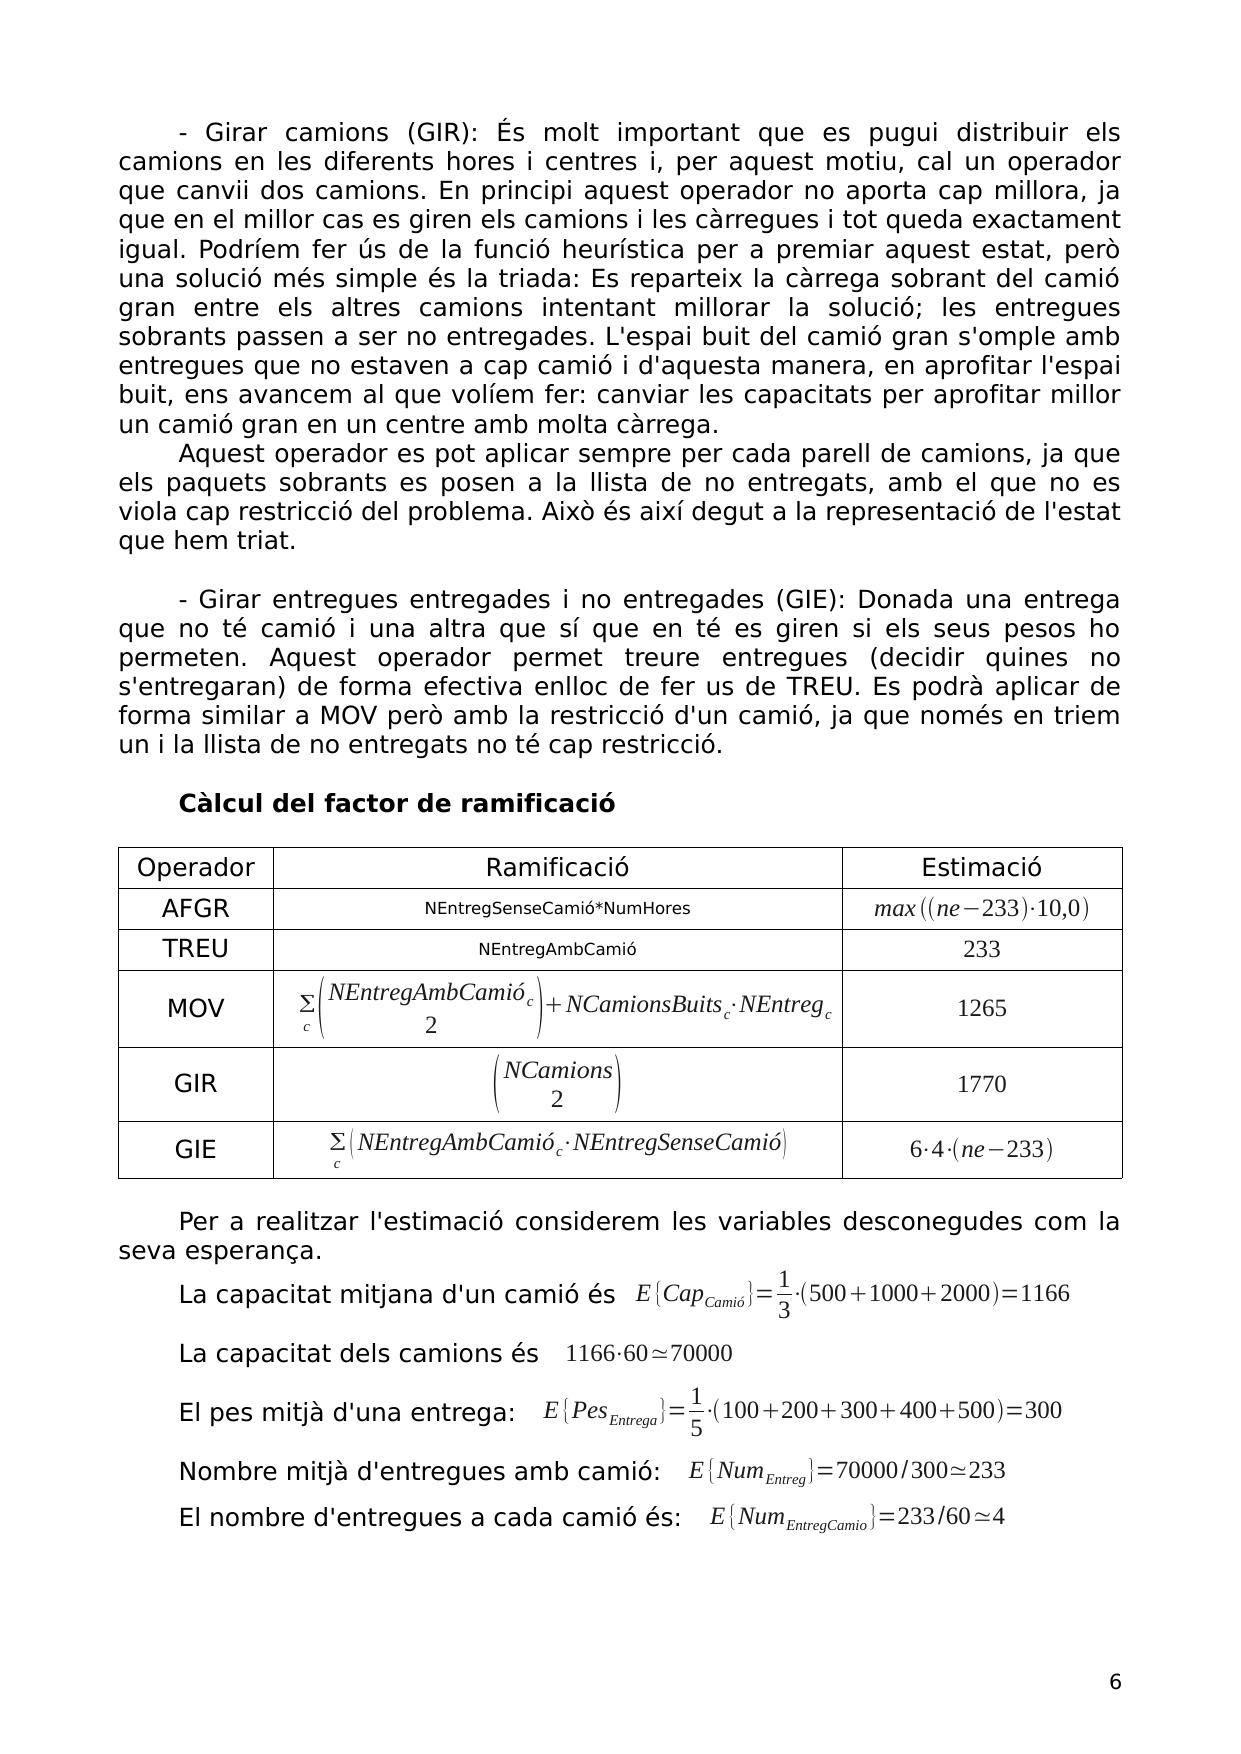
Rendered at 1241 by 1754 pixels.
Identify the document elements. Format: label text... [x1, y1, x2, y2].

text La capacitat dels camions és [118, 1339, 1122, 1368]
table_cell [843, 1048, 1122, 1121]
text Per a realitzar l'estimació considerem les variables desconegudes com la seva esperança. [118, 1207, 1122, 1266]
text - Girar camions (GIR): És molt important que es pugui distribuir els camions en les diferents hores i centres i, per aquest motiu, cal un operador que canvii dos camions. En principi aquest operador no aporta cap millora, ja que en el millor cas es giren els camions i les càrregues i tot queda exactament igual. Podríem fer ús de la funció heurística per a premiar aquest estat, però una solució més simple és la triada: Es reparteix la càrrega sobrant del camió gran entre els altres camions intentant millorar la solució; les entregues sobrants passen a ser no entregades. L'espai buit del camió gran s'omple amb entregues que no estaven a cap camió i d'aquesta manera, en aprofitar l'espai buit, ens avancem al que volíem fer: canviar les capacitats per aprofitar millor un camió gran en un centre amb molta càrrega. [118, 118, 1122, 439]
table_cell [843, 930, 1122, 969]
table_cell MOV [119, 971, 273, 1047]
table_header Operador [119, 848, 273, 888]
text Càlcul del factor de ramificació [118, 789, 1122, 818]
text - Girar entregues entregades i no entregades (GIE): Donada una entrega que no té camió i una altra que sí que en té es giren si els seus pesos ho permeten. Aquest operador permet treure entregues (decidir quines no s'entregaran) de forma efectiva enlloc de fer us de TREU. Es podrà aplicar de forma similar a MOV però amb la restricció d'un camió, ja que només en triem un i la llista de no entregats no té cap restricció. [118, 585, 1122, 760]
text La capacitat mitjana d'un camió és [118, 1266, 1122, 1324]
table_cell [274, 1048, 842, 1121]
table_cell NEntregSenseCamió*NumHores [274, 889, 842, 929]
table_cell AFGR [119, 889, 273, 929]
table_cell [274, 1122, 842, 1178]
table_cell NEntregAmbCamió [274, 930, 842, 969]
text El pes mitjà d'una entrega: [118, 1383, 1122, 1442]
table_header Ramificació [274, 848, 842, 888]
text Nombre mitjà d'entregues amb camió: [118, 1456, 1122, 1488]
table_cell GIE [119, 1122, 273, 1178]
table_cell [843, 889, 1122, 929]
text Aquest operador es pot aplicar sempre per cada parell de camions, ja que els paquets sobrants es posen a la llista de no entregats, amb el que no es viola cap restricció del problema. Això és així degut a la representació de l'estat que hem triat. [118, 439, 1122, 556]
table_header Estimació [843, 848, 1122, 888]
table_cell GIR [119, 1048, 273, 1121]
table_cell [843, 1122, 1122, 1178]
text El nombre d'entregues a cada camió és: [118, 1502, 1122, 1534]
table_cell TREU [119, 930, 273, 969]
table_cell [274, 971, 842, 1047]
table_cell [843, 971, 1122, 1047]
